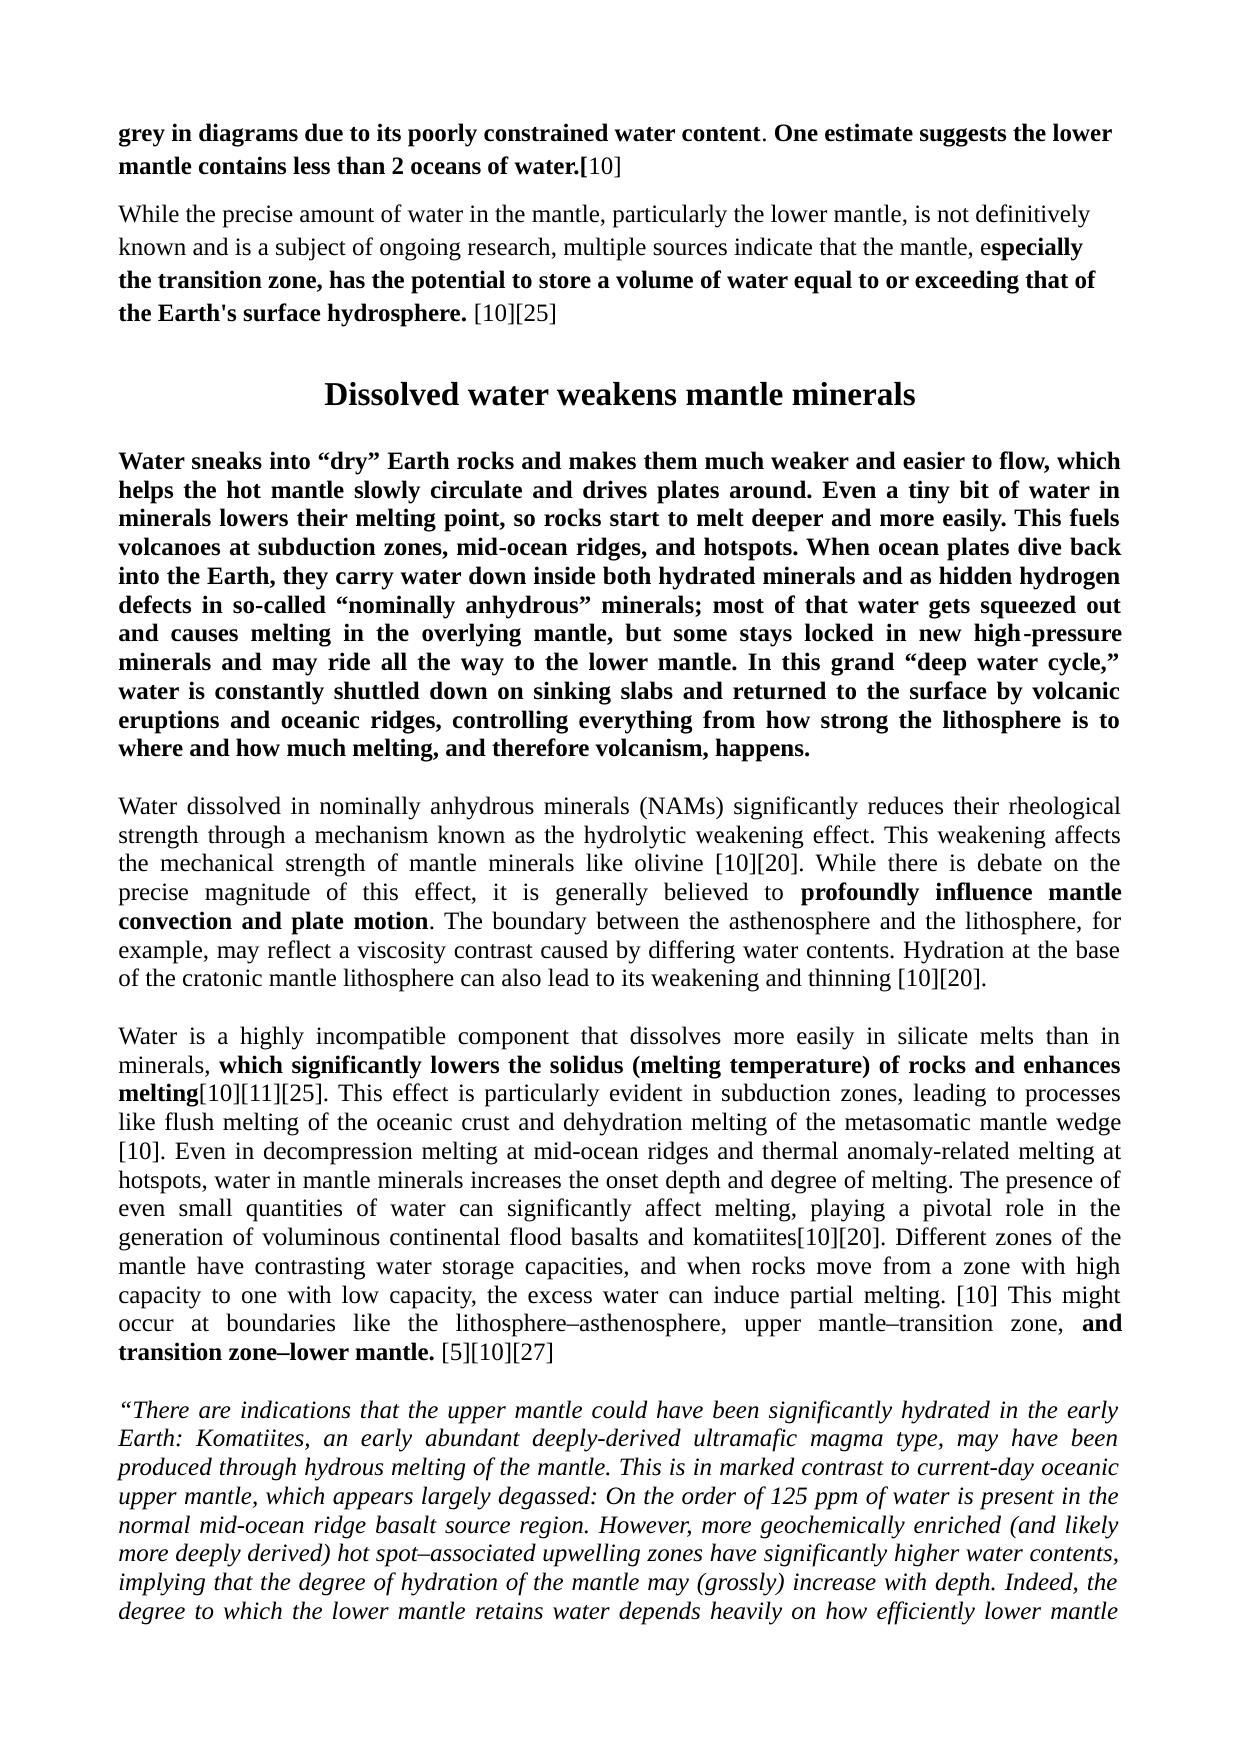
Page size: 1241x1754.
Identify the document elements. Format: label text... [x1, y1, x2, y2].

text While the precise amount of water in the mantle, particularly the lower mantle, is not definitively known and is a subject of ongoing research, multiple sources indicate that the mantle, especially the transition zone, has the potential to store a volume of water equal to or exceeding that of the Earth's surface hydrosphere. [10][25] [118, 199, 1122, 327]
text Water sneaks into “dry” Earth rocks and makes them much weaker and easier to flow, which helps the hot mantle slowly circulate and drives plates around. Even a tiny bit of water in minerals lowers their melting point, so rocks start to melt deeper and more easily. This fuels volcanoes at subduction zones, mid‑ocean ridges, and hotspots. When ocean plates dive back into the Earth, they carry water down inside both hydrated minerals and as hidden hydrogen defects in so‑called “nominally anhydrous” minerals; most of that water gets squeezed out and causes melting in the overlying mantle, but some stays locked in new high‑pressure minerals and may ride all the way to the lower mantle. In this grand “deep water cycle,” water is constantly shuttled down on sinking slabs and returned to the surface by volcanic eruptions and oceanic ridges, controlling everything from how strong the lithosphere is to where and how much melting, and therefore volcanism, happens. [118, 446, 1122, 762]
text grey in diagrams due to its poorly constrained water content. One estimate suggests the lower mantle contains less than 2 oceans of water.[10] [118, 118, 1122, 180]
text Dissolved water weakens mantle minerals [118, 374, 1122, 412]
text Water is a highly incompatible component that dissolves more easily in silicate melts than in minerals, which significantly lowers the solidus (melting temperature) of rocks and enhances melting[10][11][25]. This effect is particularly evident in subduction zones, leading to processes like flush melting of the oceanic crust and dehydration melting of the metasomatic mantle wedge [10]. Even in decompression melting at mid-ocean ridges and thermal anomaly-related melting at hotspots, water in mantle minerals increases the onset depth and degree of melting. The presence of even small quantities of water can significantly affect melting, playing a pivotal role in the generation of voluminous continental flood basalts and komatiites[10][20]. Different zones of the mantle have contrasting water storage capacities, and when rocks move from a zone with high capacity to one with low capacity, the excess water can induce partial melting. [10] This might occur at boundaries like the lithosphere–asthenosphere, upper mantle–transition zone, and transition zone–lower mantle. [5][10][27] [118, 1021, 1122, 1366]
text “There are indications that the upper mantle could have been significantly hydrated in the early Earth: Komatiites, an early abundant deeply-derived ultramafic magma type, may have been produced through hydrous melting of the mantle. This is in marked contrast to current-day oceanic upper mantle, which appears largely degassed: On the order of 125 ppm of water is present in the normal mid-ocean ridge basalt source region. However, more geochemically enriched (and likely more deeply derived) hot spot–associated upwelling zones have significantly higher water contents, implying that the degree of hydration of the mantle may (grossly) increase with depth. Indeed, the degree to which the lower mantle retains water depends heavily on how efficiently lower mantle [118, 1395, 1122, 1625]
text Water dissolved in nominally anhydrous minerals (NAMs) significantly reduces their rheological strength through a mechanism known as the hydrolytic weakening effect. This weakening affects the mechanical strength of mantle minerals like olivine [10][20]. While there is debate on the precise magnitude of this effect, it is generally believed to profoundly influence mantle convection and plate motion. The boundary between the asthenosphere and the lithosphere, for example, may reflect a viscosity contrast caused by differing water contents. Hydration at the base of the cratonic mantle lithosphere can also lead to its weakening and thinning [10][20]. [118, 791, 1122, 992]
